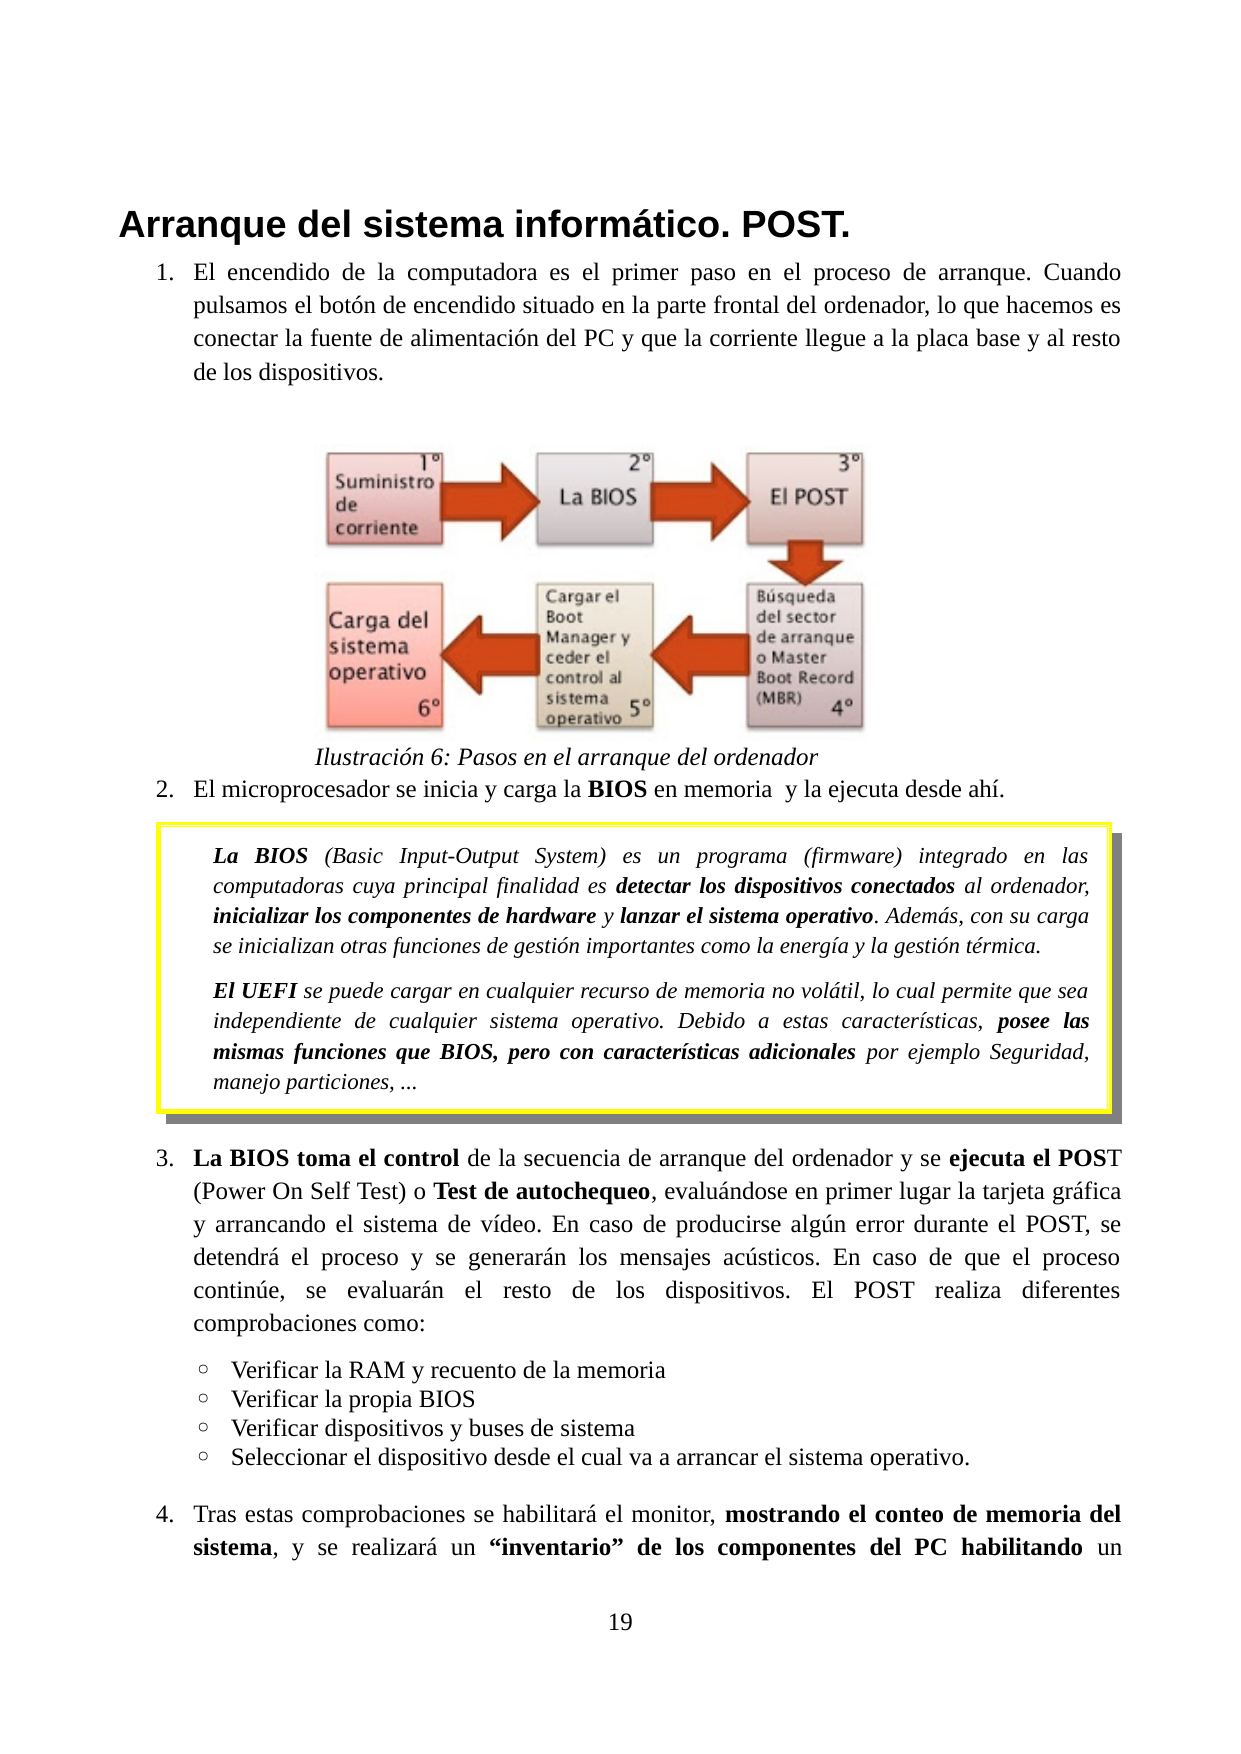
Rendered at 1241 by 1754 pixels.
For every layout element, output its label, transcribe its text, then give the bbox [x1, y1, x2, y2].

list El microprocesador se inicia y carga la BIOS en memoria y la ejecuta desde ahí. [156, 404, 1122, 803]
picture [314, 444, 881, 742]
list Tras estas comprobaciones se habilitará el monitor, mostrando el conteo de memoria del sistema, y se realizará un “inventario” de los componentes del PC habilitando un [156, 1499, 1122, 1561]
list Verificar la RAM y recuento de la memoria [193, 1356, 1122, 1384]
subtitle Arranque del sistema informático. POST. [118, 201, 1122, 245]
list La BIOS (Basic Input-Output System) es un programa (firmware) integrado en las computadoras cuya principal finalidad es detectar los dispositivos conectados al ordenador, inicializar los componentes de hardware y lanzar el sistema operativo. Además, con su carga se inicializan otras funciones de gestión importantes como la energía y la gestión térmica. [161, 827, 1107, 958]
list El UEFI se puede cargar en cualquier recurso de memoria no volátil, lo cual permite que sea independiente de cualquier sistema operativo. Debido a estas características, posee las mismas funciones que BIOS, pero con características adicionales por ejemplo Seguridad, manejo particiones, ... [161, 958, 1107, 1109]
list La BIOS toma el control de la secuencia de arranque del ordenador y se ejecuta el POST (Power On Self Test) o Test de autochequeo, evaluándose en primer lugar la tarjeta gráfica y arrancando el sistema de vídeo. En caso de producirse algún error durante el POST, se detendrá el proceso y se generarán los mensajes acústicos. En caso de que el proceso continúe, se evaluarán el resto de los dispositivos. El POST realiza diferentes comprobaciones como: [156, 1143, 1122, 1337]
list Seleccionar el dispositivo desde el cual va a arrancar el sistema operativo. [193, 1442, 1122, 1471]
list Verificar dispositivos y buses de sistema [193, 1413, 1122, 1442]
list Ilustración 6: Pasos en el arranque del ordenador [314, 742, 881, 770]
list Verificar la propia BIOS [193, 1384, 1122, 1413]
list El encendido de la computadora es el primer paso en el proceso de arranque. Cuando pulsamos el botón de encendido situado en la parte frontal del ordenador, lo que hacemos es conectar la fuente de alimentación del PC y que la corriente llegue a la placa base y al resto de los dispositivos. [156, 257, 1122, 385]
